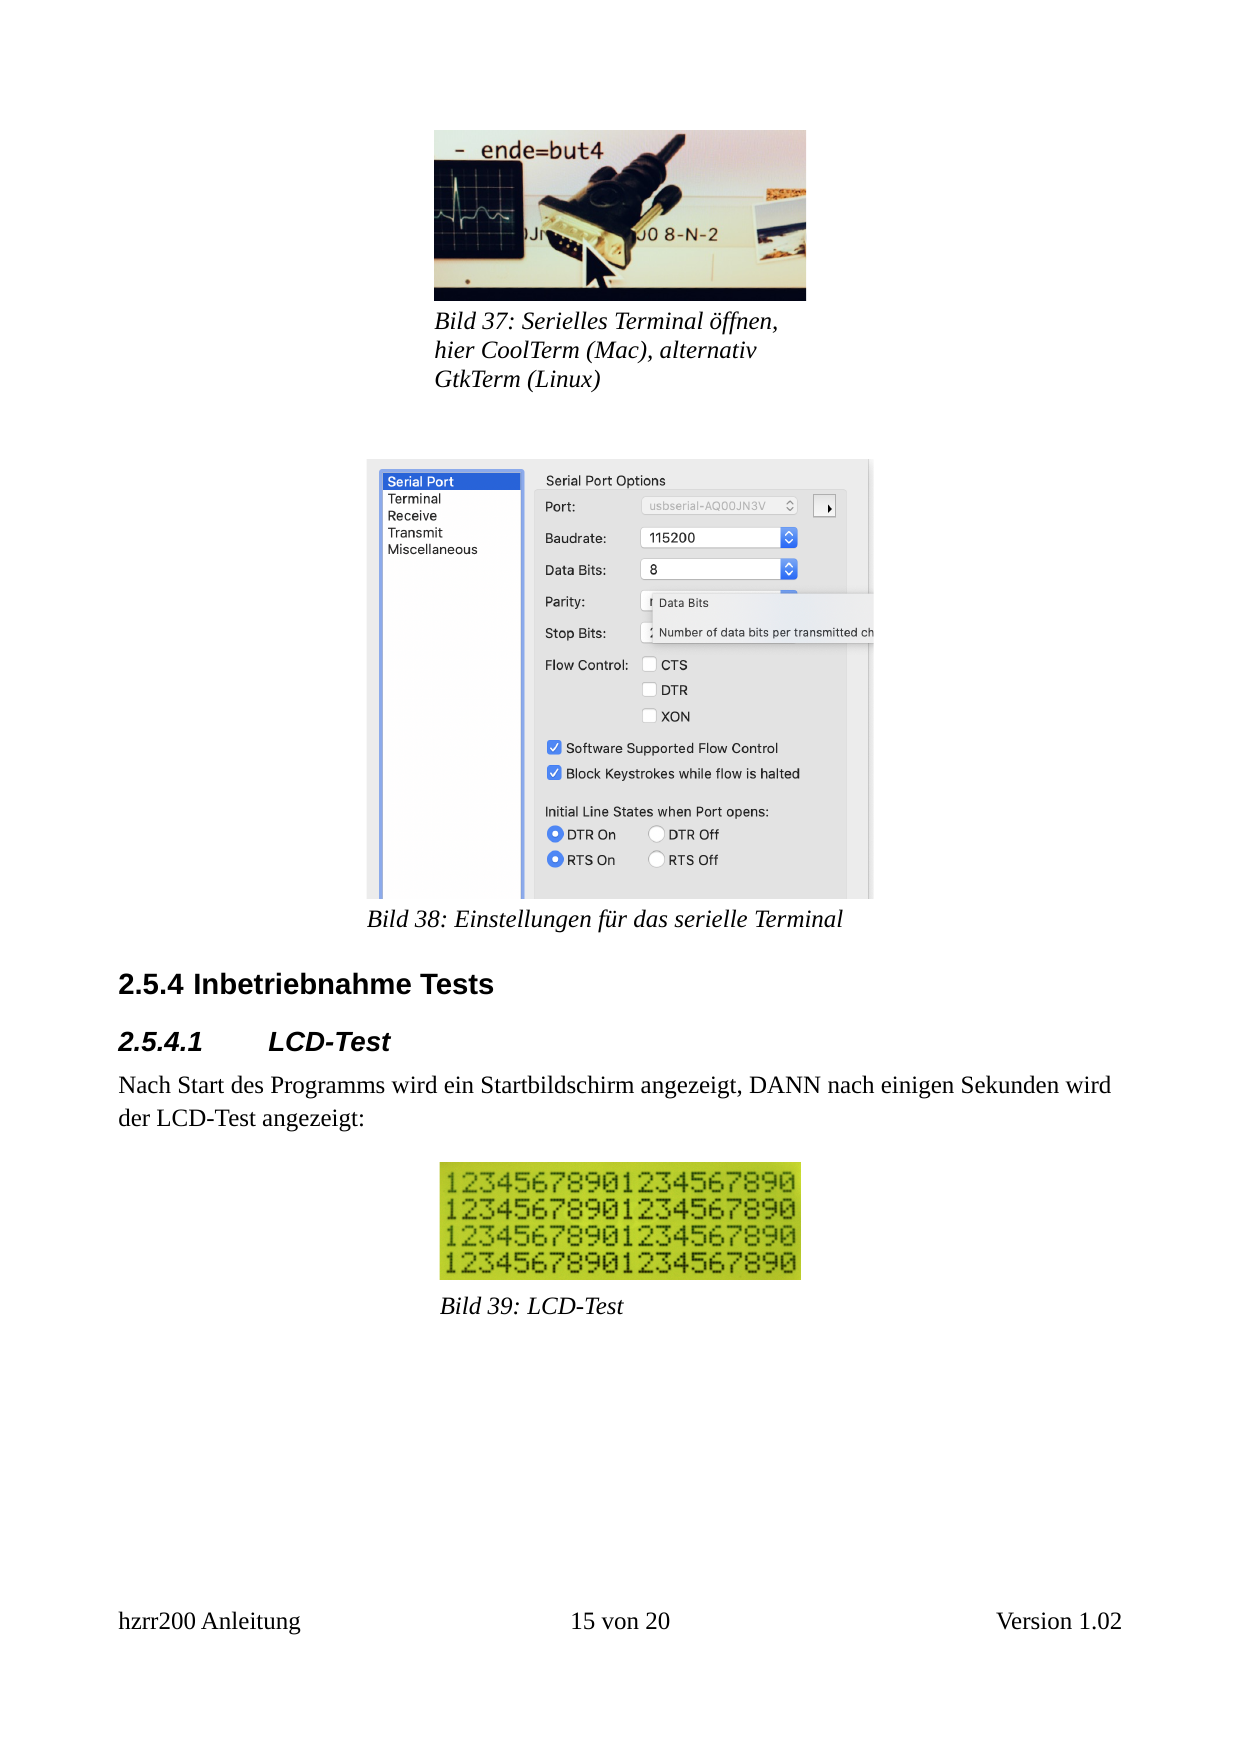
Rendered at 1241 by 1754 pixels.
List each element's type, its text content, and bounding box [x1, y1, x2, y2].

picture [439, 1162, 801, 1280]
subtitle LCD-Test [118, 1025, 1122, 1057]
text Bild 37: Serielles Terminal öffnen, hier CoolTerm (Mac), alternativ GtkTerm (Linux) [434, 301, 806, 393]
picture [434, 130, 807, 301]
picture [366, 459, 874, 899]
text Nach Start des Programms wird ein Startbildschirm angezeigt, DANN nach einigen Sekunden wird der LCD-Test angezeigt: [118, 1070, 1122, 1132]
text Bild 39: LCD-Test [439, 1280, 801, 1319]
text Bild 38: Einstellungen für das serielle Terminal [367, 899, 874, 933]
subtitle Inbetriebnahme Tests [118, 967, 1122, 1000]
